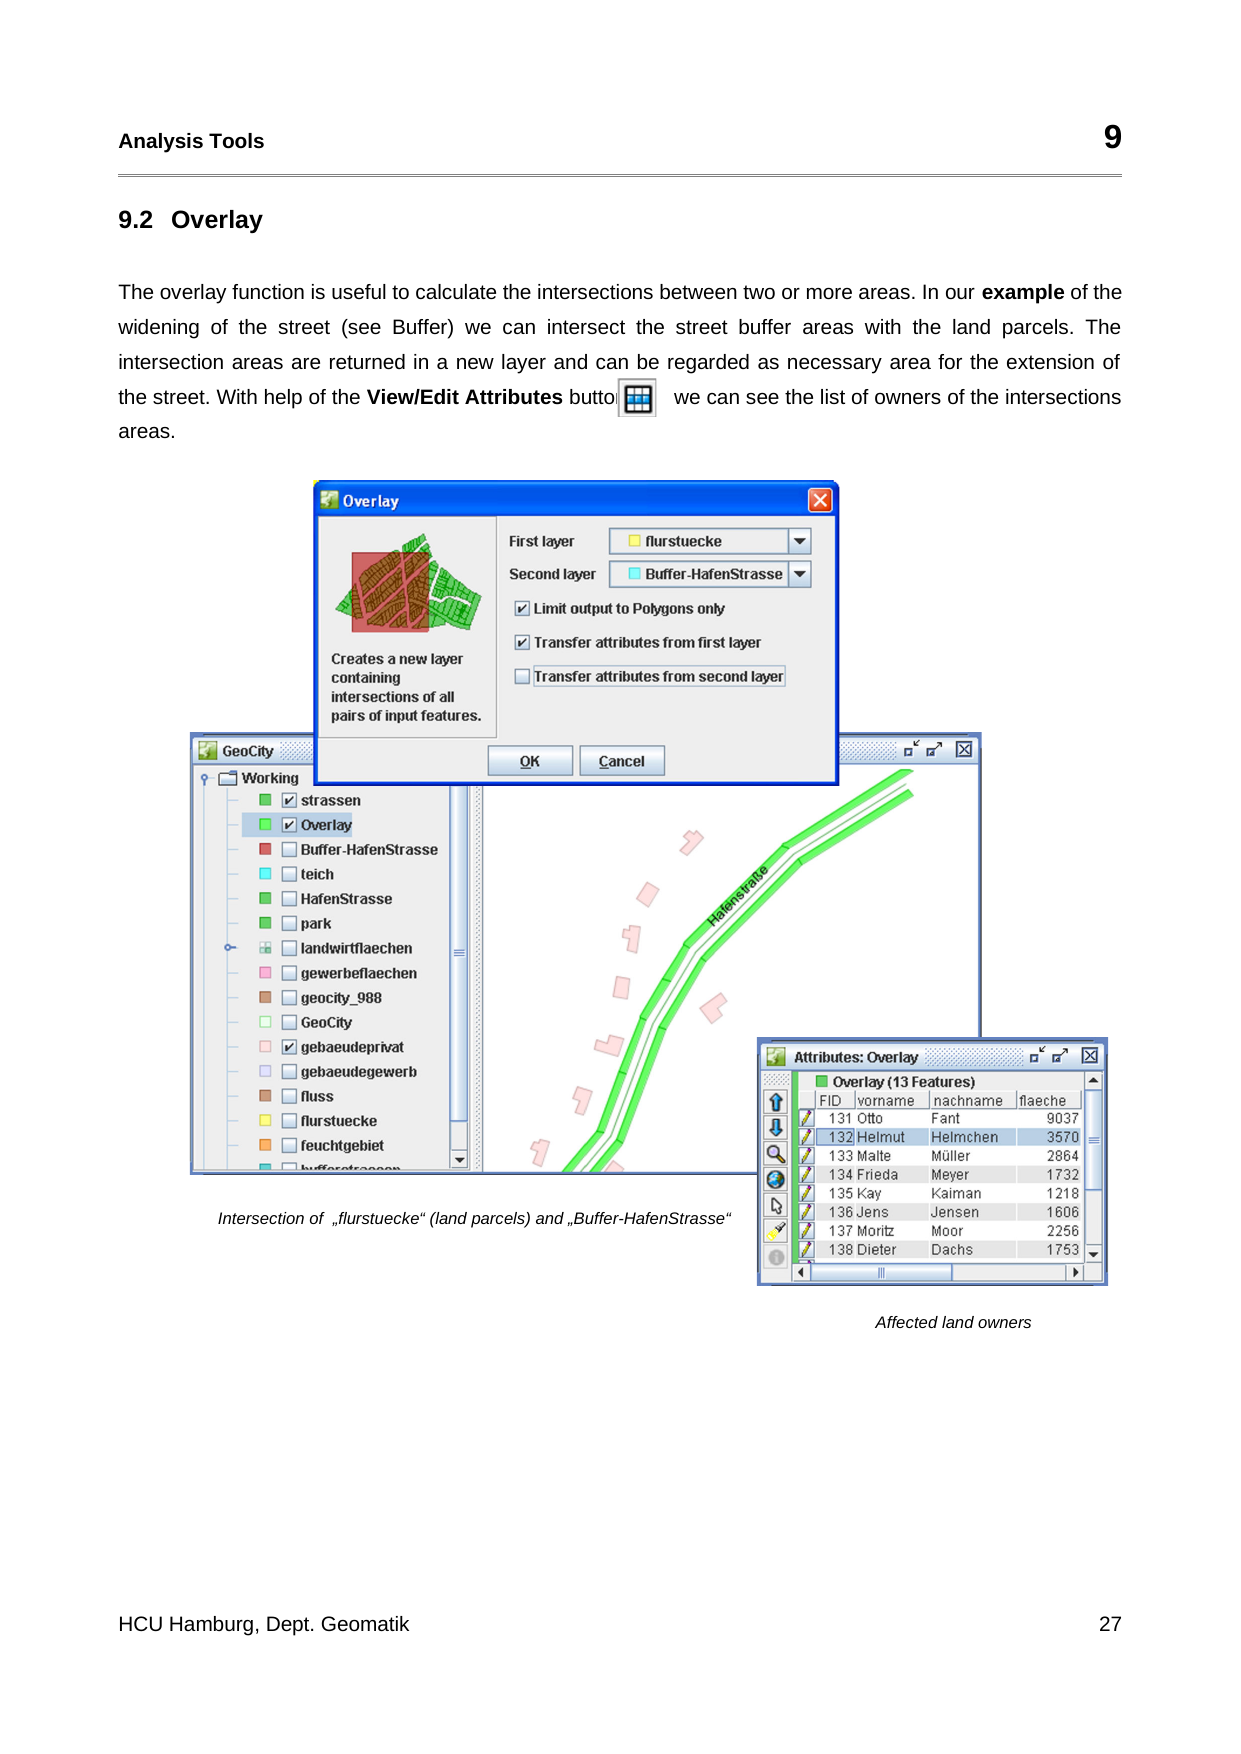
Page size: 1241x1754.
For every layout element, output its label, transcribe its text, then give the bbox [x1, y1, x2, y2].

picture [189, 480, 1109, 1286]
text Affected land owners [118, 1275, 1122, 1333]
subtitle Overlay [118, 206, 1122, 234]
text The overlay function is useful to calculate the intersections between two or more areas. In our example of the widening of the street (see Buffer) we can intersect the street buffer areas with the land parcels. The intersection areas are returned in a new layer and can be regarded as necessary area for the extension of the street. With help of the View/Edit Attributes button we can see the list of owners of the intersections areas. [118, 281, 1122, 443]
picture [617, 378, 657, 417]
text Intersection of „flurstuecke“ (land parcels) and „Buffer-HafenStrasse“ [118, 1209, 756, 1228]
